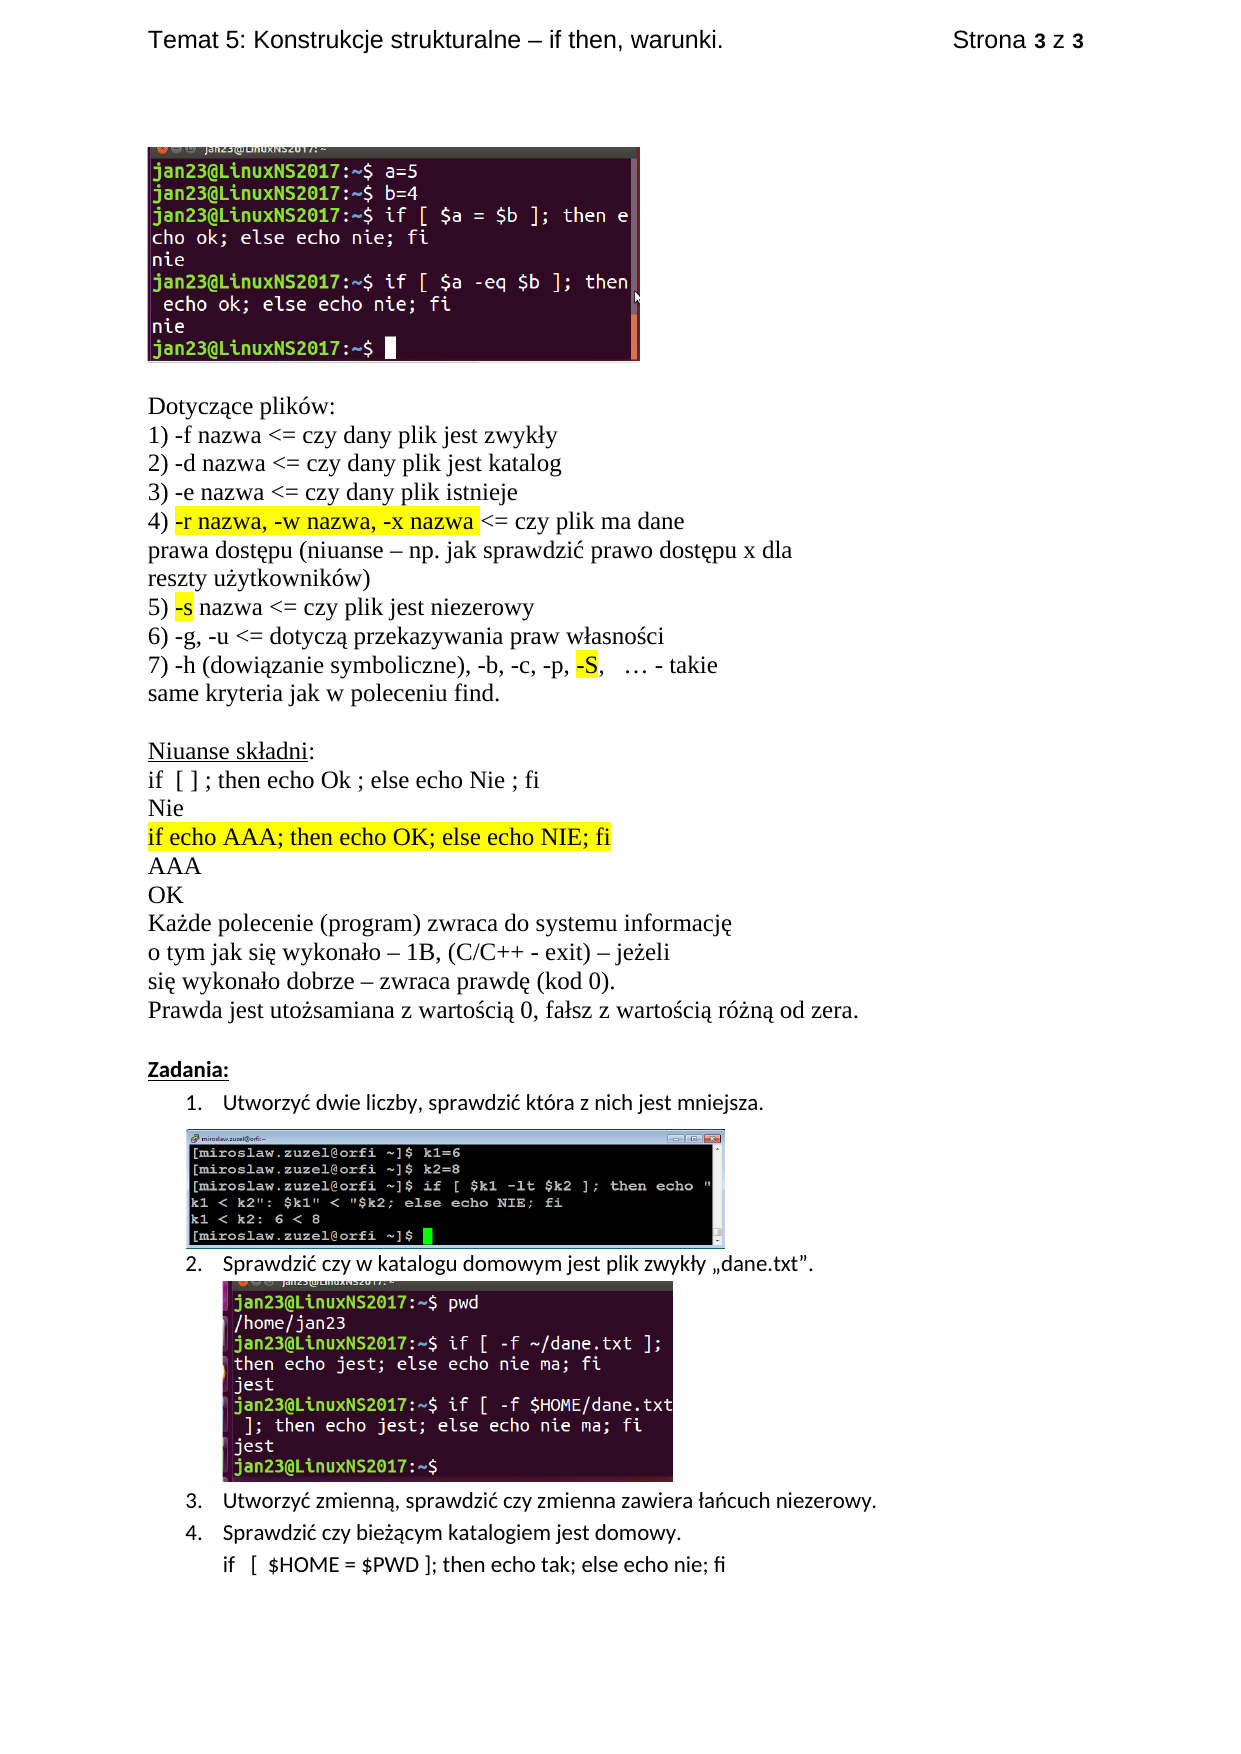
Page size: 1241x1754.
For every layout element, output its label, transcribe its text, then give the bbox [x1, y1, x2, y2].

text Dotyczące plików: [148, 391, 1093, 420]
text się wykonało dobrze – zwraca prawdę (kod 0). [148, 966, 1093, 995]
list Sprawdzić czy bieżącym katalogiem jest domowy. [185, 1518, 1093, 1546]
list Utworzyć dwie liczby, sprawdzić która z nich jest mniejsza. [185, 1088, 1093, 1116]
text Każde polecenie (program) zwraca do systemu informację [148, 908, 1093, 937]
text Prawda jest utożsamiana z wartością 0, fałsz z wartością różną od zera. [148, 995, 1093, 1023]
text AAA [148, 851, 1093, 880]
text 6) -g, -u <= dotyczą przekazywania praw własności [148, 621, 1093, 650]
text reszty użytkowników) [148, 563, 1093, 592]
text Niuanse składni: [148, 736, 1093, 765]
text o tym jak się wykonało – 1B, (C/C++ - exit) – jeżeli [148, 937, 1093, 966]
text prawa dostępu (niuanse – np. jak sprawdzić prawo dostępu x dla [148, 535, 1093, 563]
text 2) -d nazwa <= czy dany plik jest katalog [148, 448, 1093, 477]
picture [186, 1129, 725, 1249]
list Utworzyć zmienną, sprawdzić czy zmienna zawiera łańcuch niezerowy. [185, 1486, 1093, 1514]
text same kryteria jak w poleceniu find. [148, 678, 1093, 707]
text OK [148, 880, 1093, 908]
text 4) -r nazwa, -w nazwa, -x nazwa <= czy plik ma dane [148, 506, 1093, 535]
text Zadania: [148, 1056, 1093, 1084]
text 5) -s nazwa <= czy plik jest niezerowy [148, 592, 1093, 621]
text if [ ] ; then echo Ok ; else echo Nie ; fi [148, 765, 1093, 793]
picture [147, 147, 241, 363]
text 3) -e nazwa <= czy dany plik istnieje [148, 477, 1093, 506]
list if [ $HOME = $PWD ]; then echo tak; else echo nie; fi [223, 1550, 1093, 1578]
text 7) -h (dowiązanie symboliczne), -b, -c, -p, -S, … - takie [148, 650, 1093, 678]
text Nie [148, 793, 1093, 822]
text 1) -f nazwa <= czy dany plik jest zwykły [148, 420, 1093, 448]
text if echo AAA; then echo OK; else echo NIE; fi [148, 822, 1093, 851]
list Sprawdzić czy w katalogu domowym jest plik zwykły „dane.txt”. [185, 1249, 1093, 1277]
